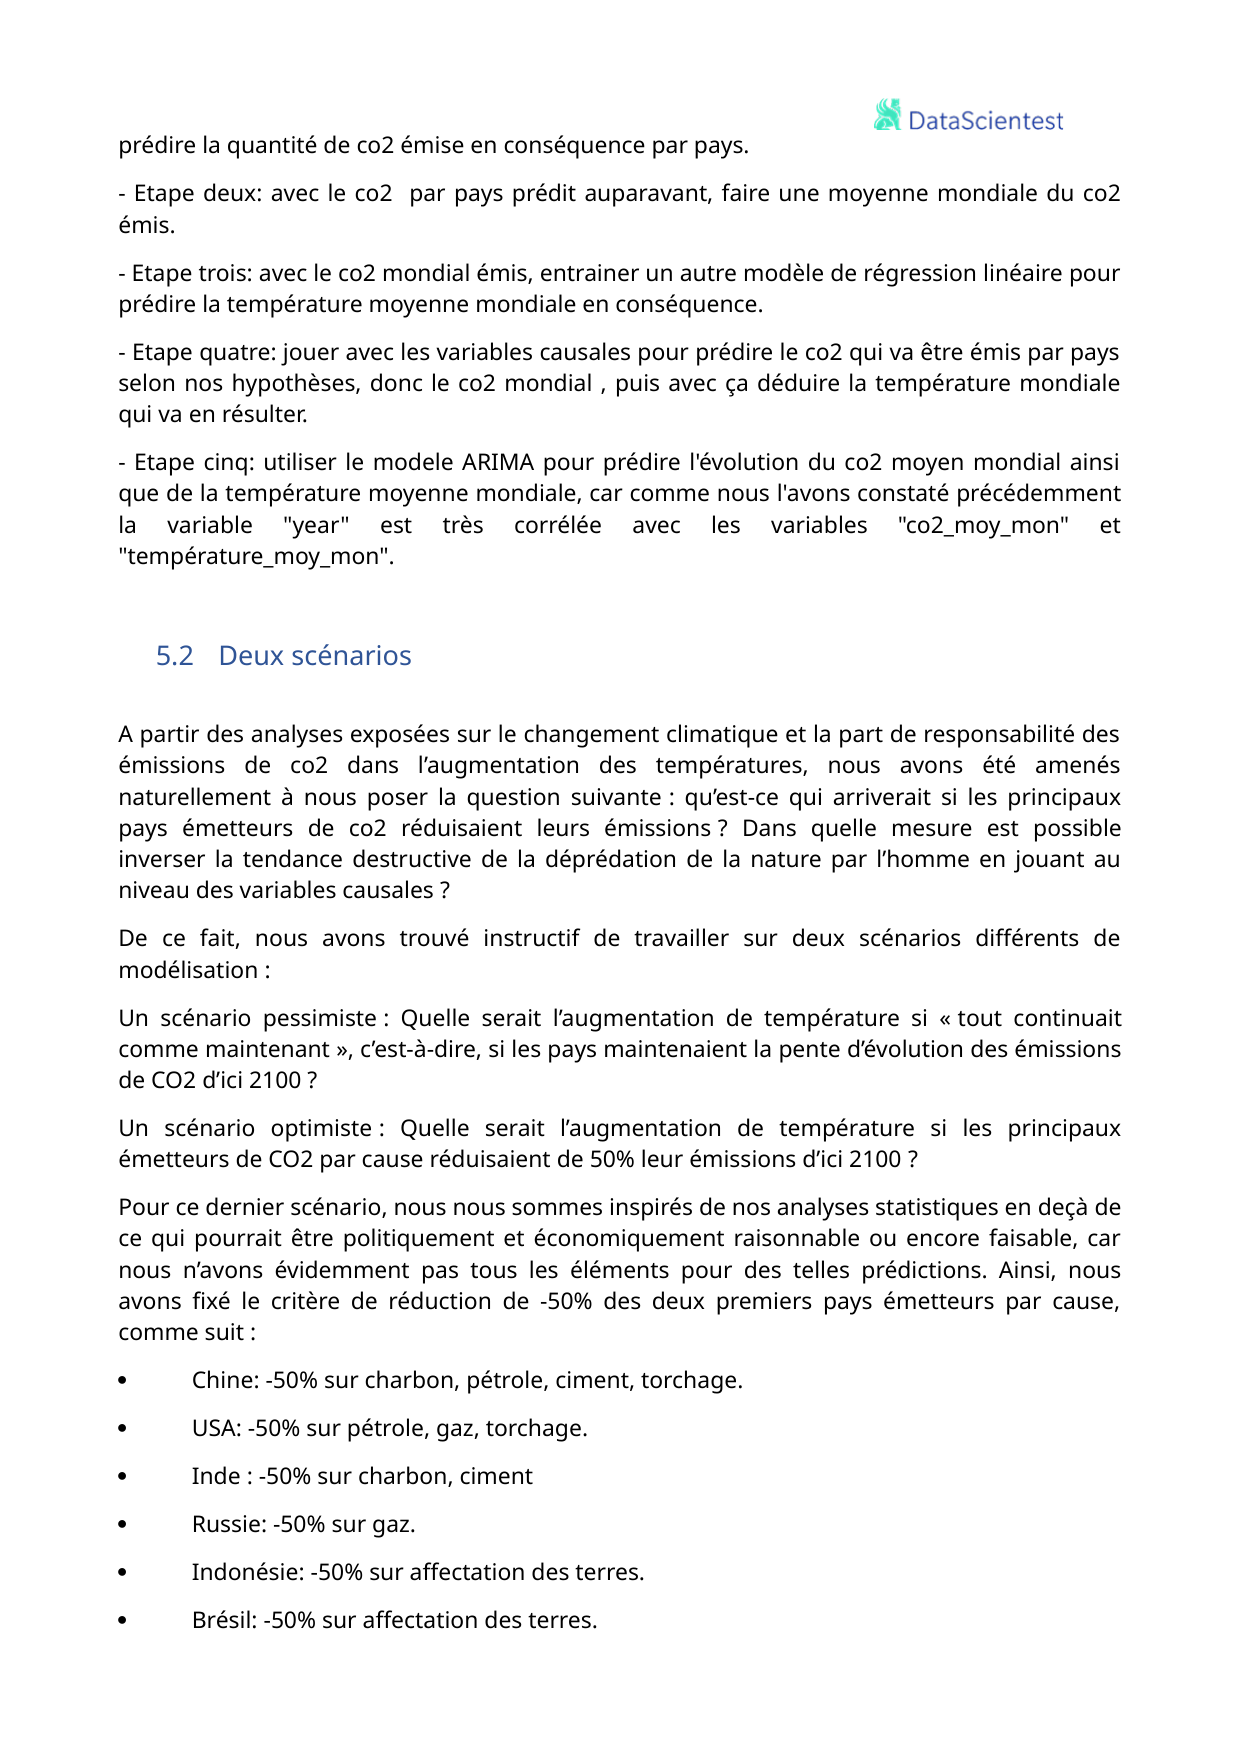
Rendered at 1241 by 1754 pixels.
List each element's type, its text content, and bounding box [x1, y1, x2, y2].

list Chine: -50% sur charbon, pétrole, ciment, torchage. [118, 1364, 1122, 1395]
list Inde : -50% sur charbon, ciment [118, 1460, 1122, 1491]
text Un scénario pessimiste : Quelle serait l’augmentation de température si « tout continuait comme maintenant », c’est-à-dire, si les pays maintenaient la pente d’évolution des émissions de CO2 d’ici 2100 ? [118, 1001, 1122, 1095]
list Russie: -50% sur gaz. [118, 1508, 1122, 1539]
text - Etape quatre: jouer avec les variables causales pour prédire le co2 qui va être émis par pays selon nos hypothèses, donc le co2 mondial , puis avec ça déduire la température mondiale qui va en résulter. [118, 336, 1122, 429]
text - Etape trois: avec le co2 mondial émis, entrainer un autre modèle de régression linéaire pour prédire la température moyenne mondiale en conséquence. [118, 256, 1122, 319]
list Brésil: -50% sur affectation des terres. [118, 1603, 1122, 1635]
list Deux scénarios [156, 637, 1122, 673]
text Un scénario optimiste : Quelle serait l’augmentation de température si les principaux émetteurs de CO2 par cause réduisaient de 50% leur émissions d’ici 2100 ? [118, 1112, 1122, 1174]
text - Etape cinq: utiliser le modele ARIMA pour prédire l'évolution du co2 moyen mondial ainsi que de la température moyenne mondiale, car comme nous l'avons constaté précédemment la variable "year" est très corrélée avec les variables "co2_moy_mon" et "température_moy_mon". [118, 446, 1122, 571]
text - Etape deux: avec le co2 par pays prédit auparavant, faire une moyenne mondiale du co2 émis. [118, 177, 1122, 240]
list USA: -50% sur pétrole, gaz, torchage. [118, 1412, 1122, 1443]
text Pour ce dernier scénario, nous nous sommes inspirés de nos analyses statistiques en deçà de ce qui pourrait être politiquement et économiquement raisonnable ou encore faisable, car nous n’avons évidemment pas tous les éléments pour des telles prédictions. Ainsi, nous avons fixé le critère de réduction de -50% des deux premiers pays émetteurs par cause, comme suit : [118, 1191, 1122, 1347]
text De ce fait, nous avons trouvé instructif de travailler sur deux scénarios différents de modélisation : [118, 922, 1122, 985]
text A partir des analyses exposées sur le changement climatique et la part de responsabilité des émissions de co2 dans l’augmentation des températures, nous avons été amenés naturellement à nous poser la question suivante : qu’est-ce qui arriverait si les principaux pays émetteurs de co2 réduisaient leurs émissions ? Dans quelle mesure est possible inverser la tendance destructive de la déprédation de la nature par l’homme en jouant au niveau des variables causales ? [118, 718, 1122, 906]
list Indonésie: -50% sur affectation des terres. [118, 1556, 1122, 1587]
text prédire la quantité de co2 émise en conséquence par pays. [118, 129, 1122, 161]
